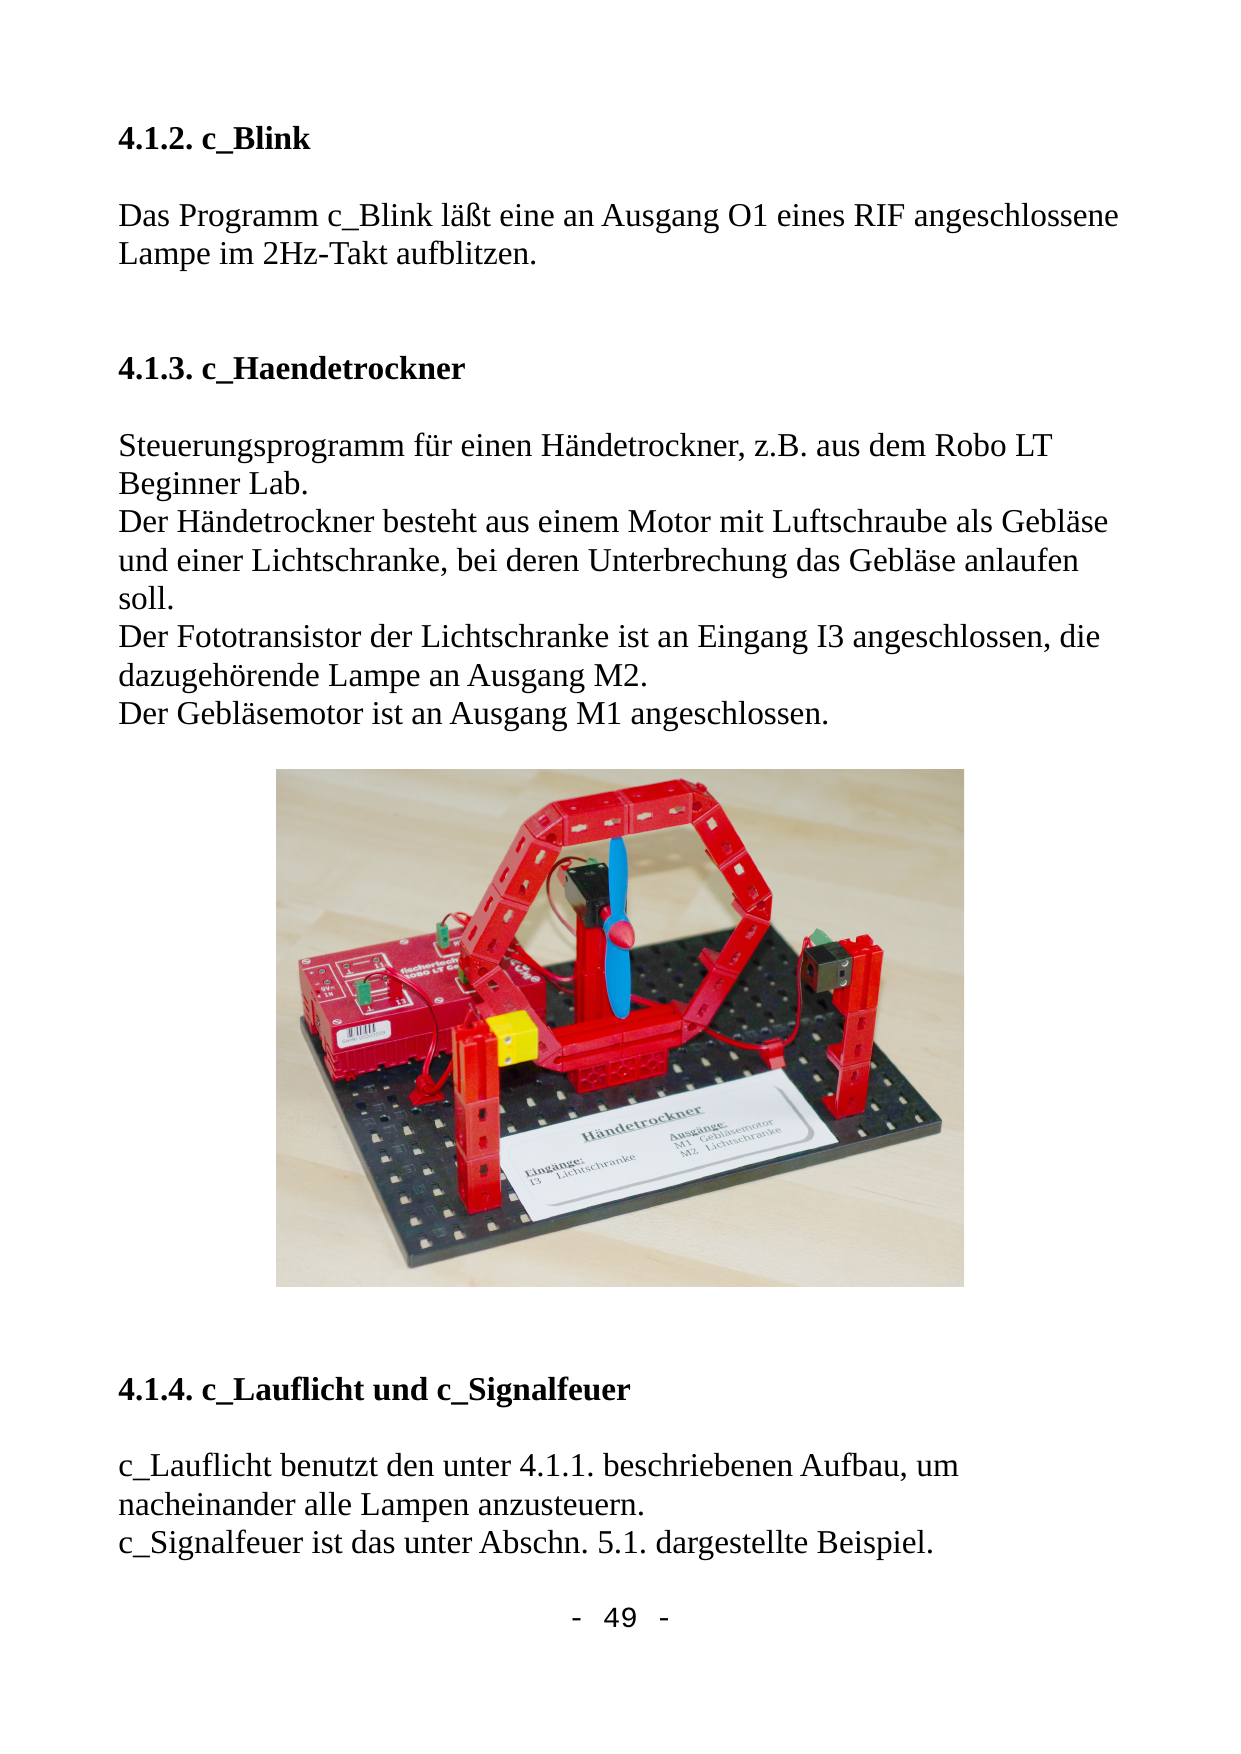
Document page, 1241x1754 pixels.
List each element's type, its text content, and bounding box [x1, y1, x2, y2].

text 4.1.2. c_Blink [118, 118, 1122, 156]
text Der Händetrockner besteht aus einem Motor mit Luftschraube als Gebläse und einer Lichtschranke, bei deren Unterbrechung das Gebläse anlaufen soll. [118, 501, 1122, 616]
text Der Fototransistor der Lichtschranke ist an Eingang I3 angeschlossen, die dazugehörende Lampe an Ausgang M2. [118, 616, 1122, 693]
text 4.1.4. c_Lauflicht und c_Signalfeuer [118, 1369, 1122, 1407]
text 4.1.3. c_Haendetrockner [118, 348, 1122, 386]
text c_Signalfeuer ist das unter Abschn. 5.1. dargestellte Beispiel. [118, 1522, 1122, 1560]
text Der Gebläsemotor ist an Ausgang M1 angeschlossen. [118, 693, 1122, 731]
picture [276, 769, 965, 1287]
text Das Programm c_Blink läßt eine an Ausgang O1 eines RIF angeschlossene Lampe im 2Hz-Takt aufblitzen. [118, 195, 1122, 271]
text Steuerungsprogramm für einen Händetrockner, z.B. aus dem Robo LT Beginner Lab. [118, 425, 1122, 501]
text c_Lauflicht benutzt den unter 4.1.1. beschriebenen Aufbau, um nacheinander alle Lampen anzusteuern. [118, 1445, 1122, 1522]
